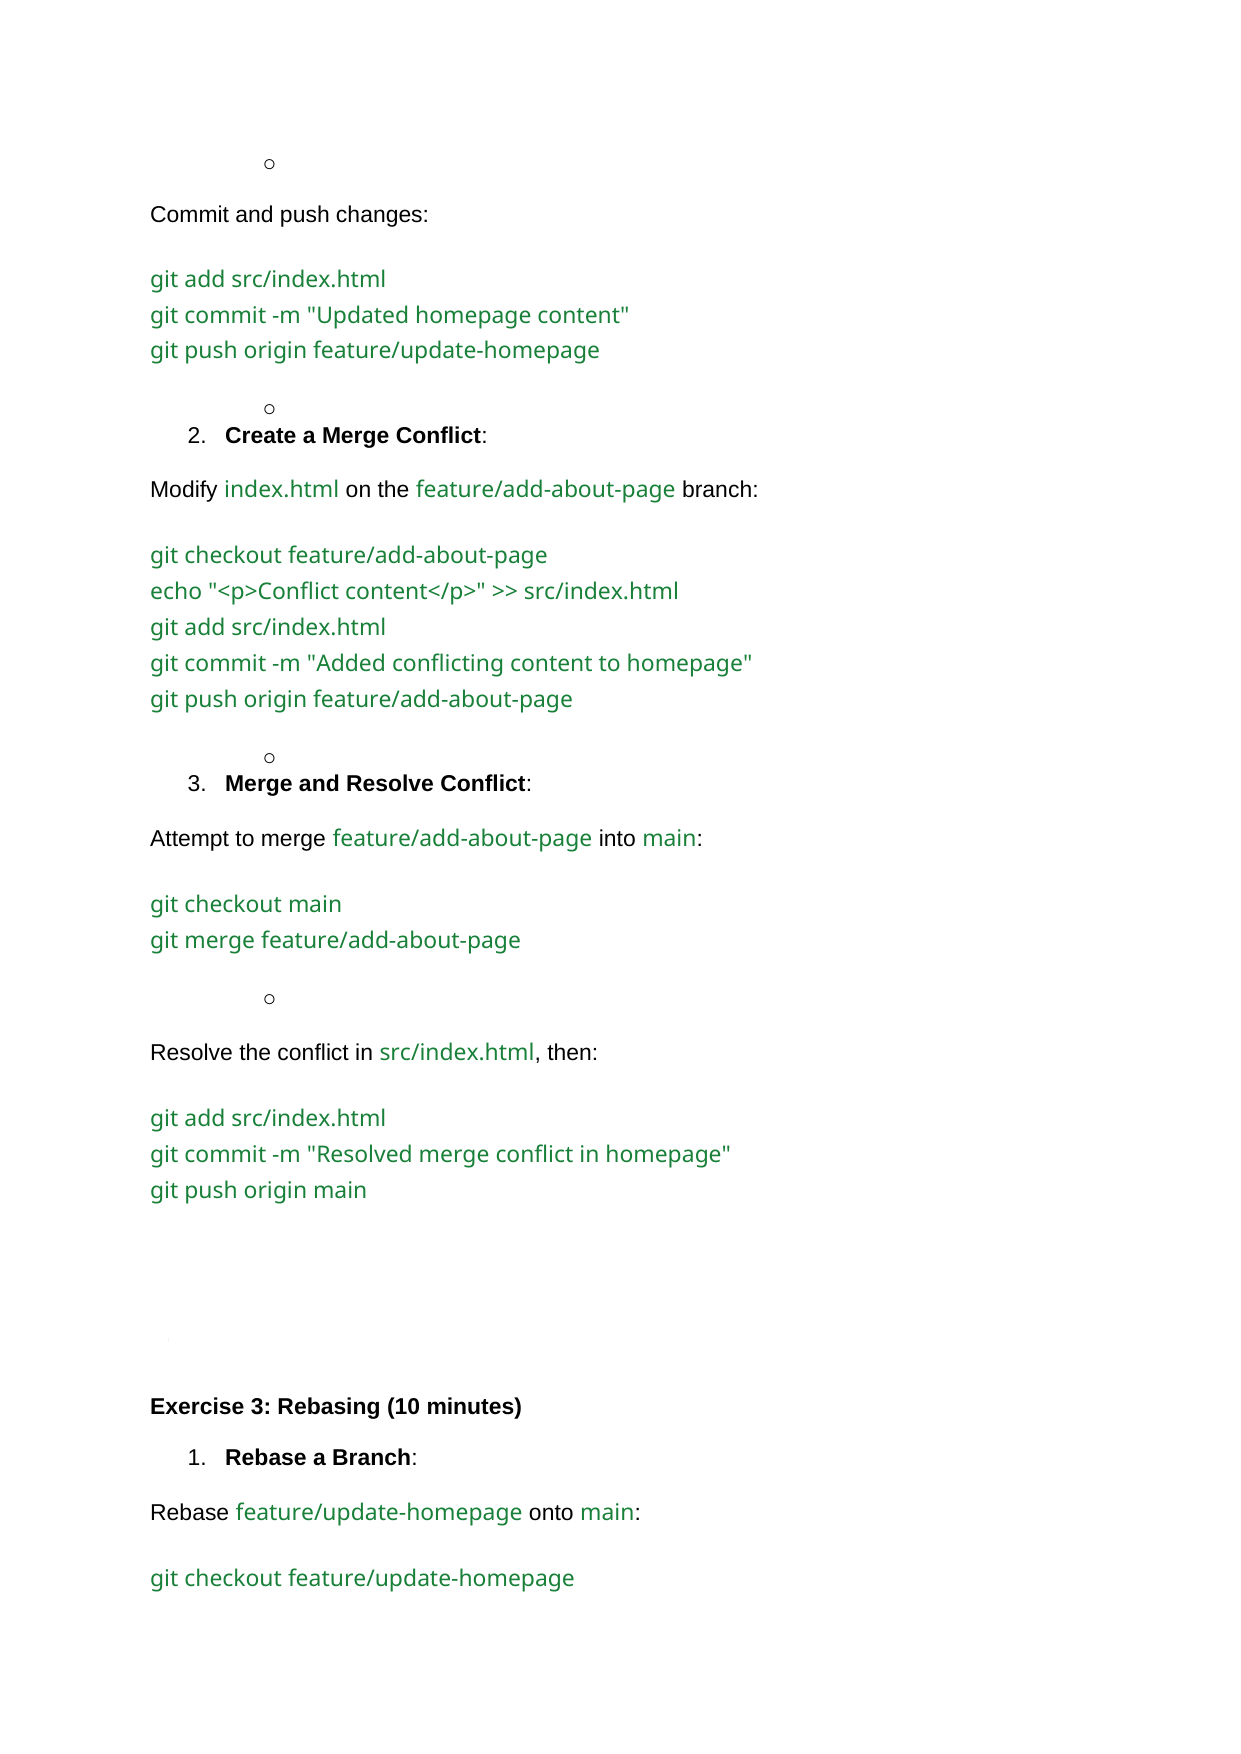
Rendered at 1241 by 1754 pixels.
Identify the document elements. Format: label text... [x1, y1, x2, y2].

text git commit -m "Resolved merge conflict in homepage" [150, 1138, 1090, 1169]
text Modify index.html on the feature/add-about-page branch: git checkout feature/add-about-page [150, 473, 1090, 571]
list Rebase a Branch: [187, 1444, 1090, 1471]
text git merge feature/add-about-page [150, 924, 1090, 955]
subtitle Exercise 3: Rebasing (10 minutes) [150, 1393, 1090, 1419]
text echo "<p>Conflict content</p>" >> src/index.html [150, 575, 1090, 606]
list Merge and Resolve Conflict: [187, 770, 1090, 797]
text Commit and push changes: git add src/index.html [150, 201, 1090, 294]
text Resolve the conflict in src/index.html, then: git add src/index.html [150, 1036, 1090, 1133]
text git commit -m "Updated homepage content" [150, 298, 1090, 330]
text git commit -m "Added conflicting content to homepage" [150, 647, 1090, 678]
text git push origin feature/update-homepage [150, 334, 1090, 366]
list Create a Merge Conflict: [187, 422, 1090, 448]
text Rebase feature/update-homepage onto main: git checkout feature/update-homepage [150, 1496, 1090, 1593]
text git add src/index.html [150, 611, 1090, 642]
text Attempt to merge feature/add-about-page into main: git checkout main [150, 822, 1090, 919]
text git push origin feature/add-about-page [150, 683, 1090, 714]
text git push origin main [150, 1174, 1090, 1205]
